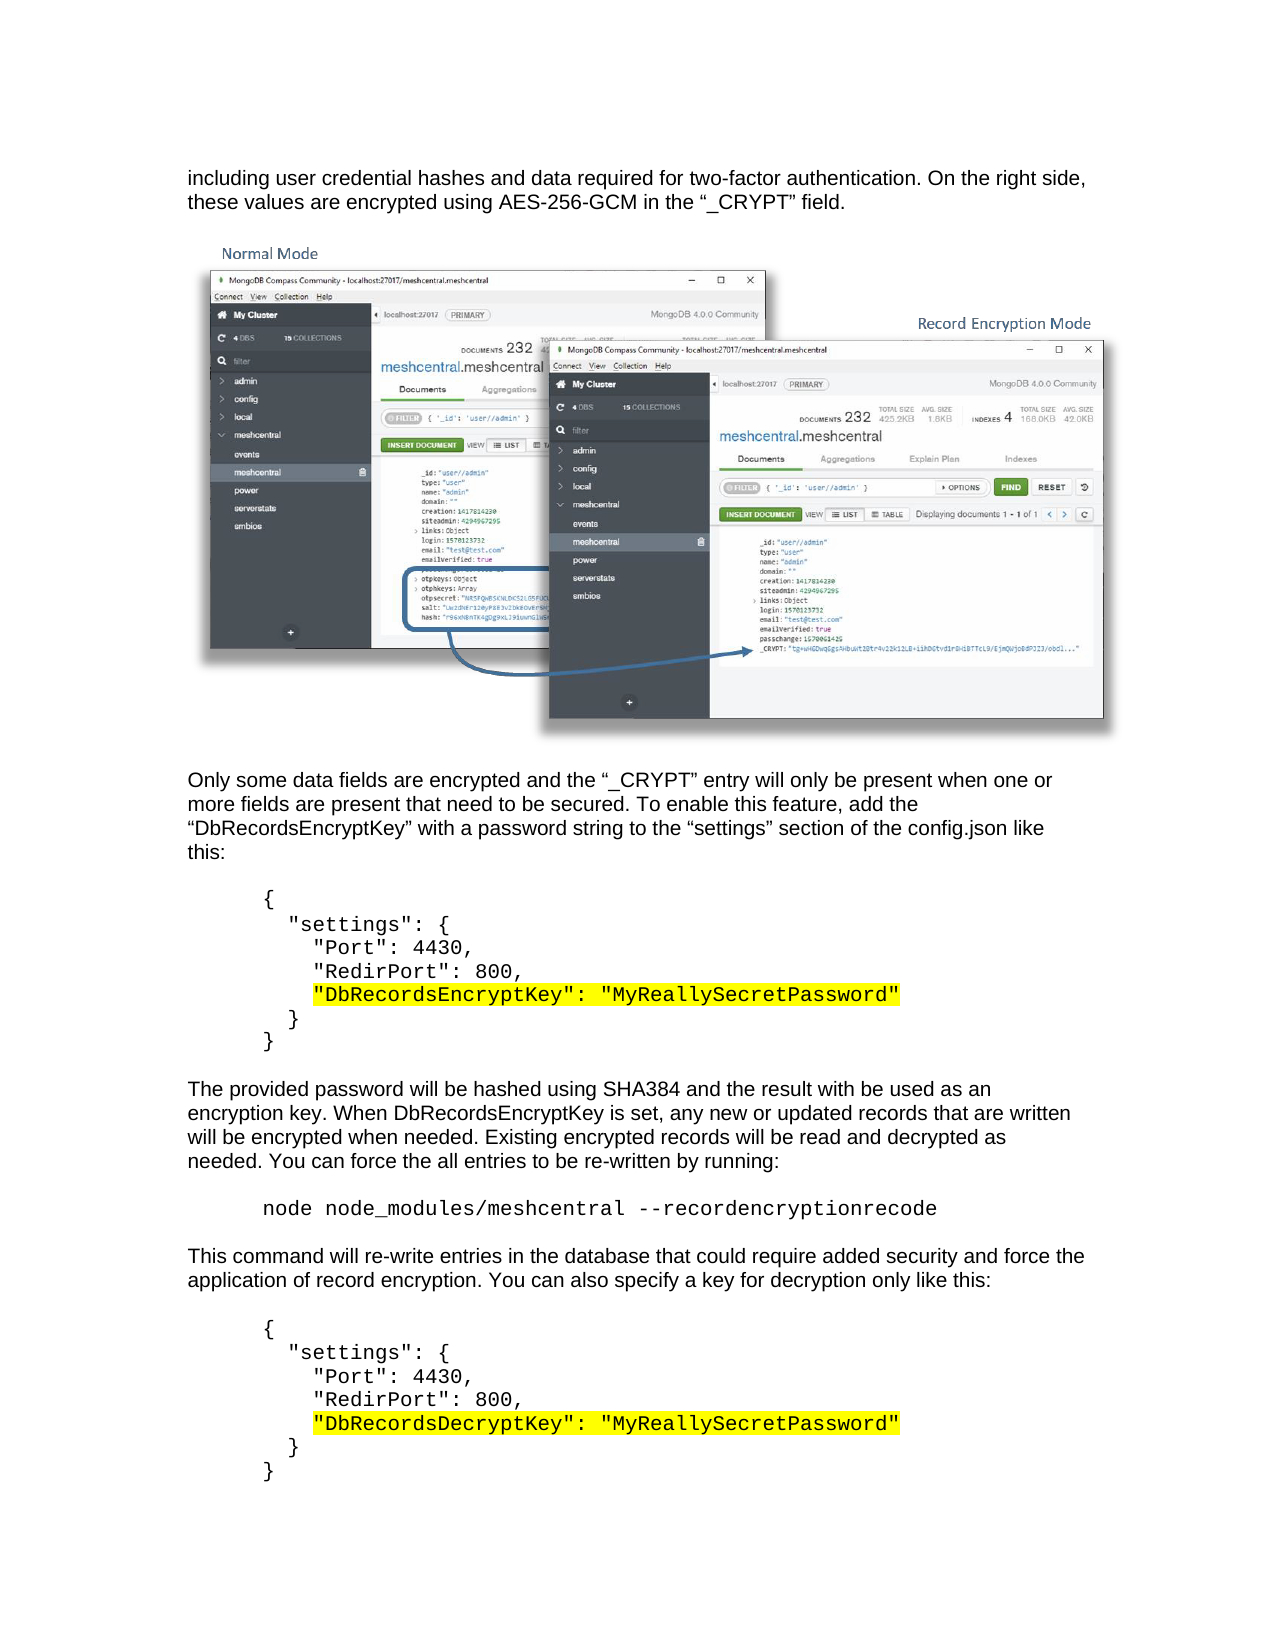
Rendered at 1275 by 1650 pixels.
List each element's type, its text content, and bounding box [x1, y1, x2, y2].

text "RedirPort": 800, [312, 959, 1179, 983]
text } [262, 1459, 1179, 1482]
text This command will re-write entries in the database that could require added security and force the application of record encryption. You can also specify a key for decryption only like this: [187, 1244, 1179, 1292]
text node node_modules/meshcentral --recordencryptionrecode [262, 1197, 1179, 1221]
text Only some data fields are encrypted and the “_CRYPT” entry will only be present when one or more fields are present that need to be secured. To enable this feature, add the “DbRecordsEncryptKey” with a password string to the “settings” section of the config.json like this: [187, 749, 1064, 864]
text "settings": { [287, 912, 1179, 936]
text "DbRecordsDecryptKey": "MyReallySecretPassword" [312, 1411, 1179, 1435]
text "RedirPort": 800, [312, 1388, 1179, 1411]
text The provided password will be hashed using SHA384 and the result with be used as an encryption key. When DbRecordsEncryptKey is set, any new or updated records that are written will be encrypted when needed. Existing encrypted records will be read and decrypted as needed. You can force the all entries to be re-written by running: [187, 1077, 1074, 1173]
text { [262, 1317, 1179, 1341]
text "settings": { [287, 1341, 1179, 1364]
picture [187, 237, 1125, 749]
text "Port": 4430, [312, 1364, 1179, 1388]
text "DbRecordsEncryptKey": "MyReallySecretPassword" [312, 983, 1179, 1006]
text } [262, 1030, 1179, 1054]
text { [262, 888, 1179, 912]
text including user credential hashes and data required for two-factor authentication. On the right side, these values are encrypted using AES-256-GCM in the “_CRYPT” field. [187, 166, 1089, 213]
text } [287, 1006, 1179, 1030]
text "Port": 4430, [312, 936, 1179, 959]
text } [287, 1435, 1179, 1459]
